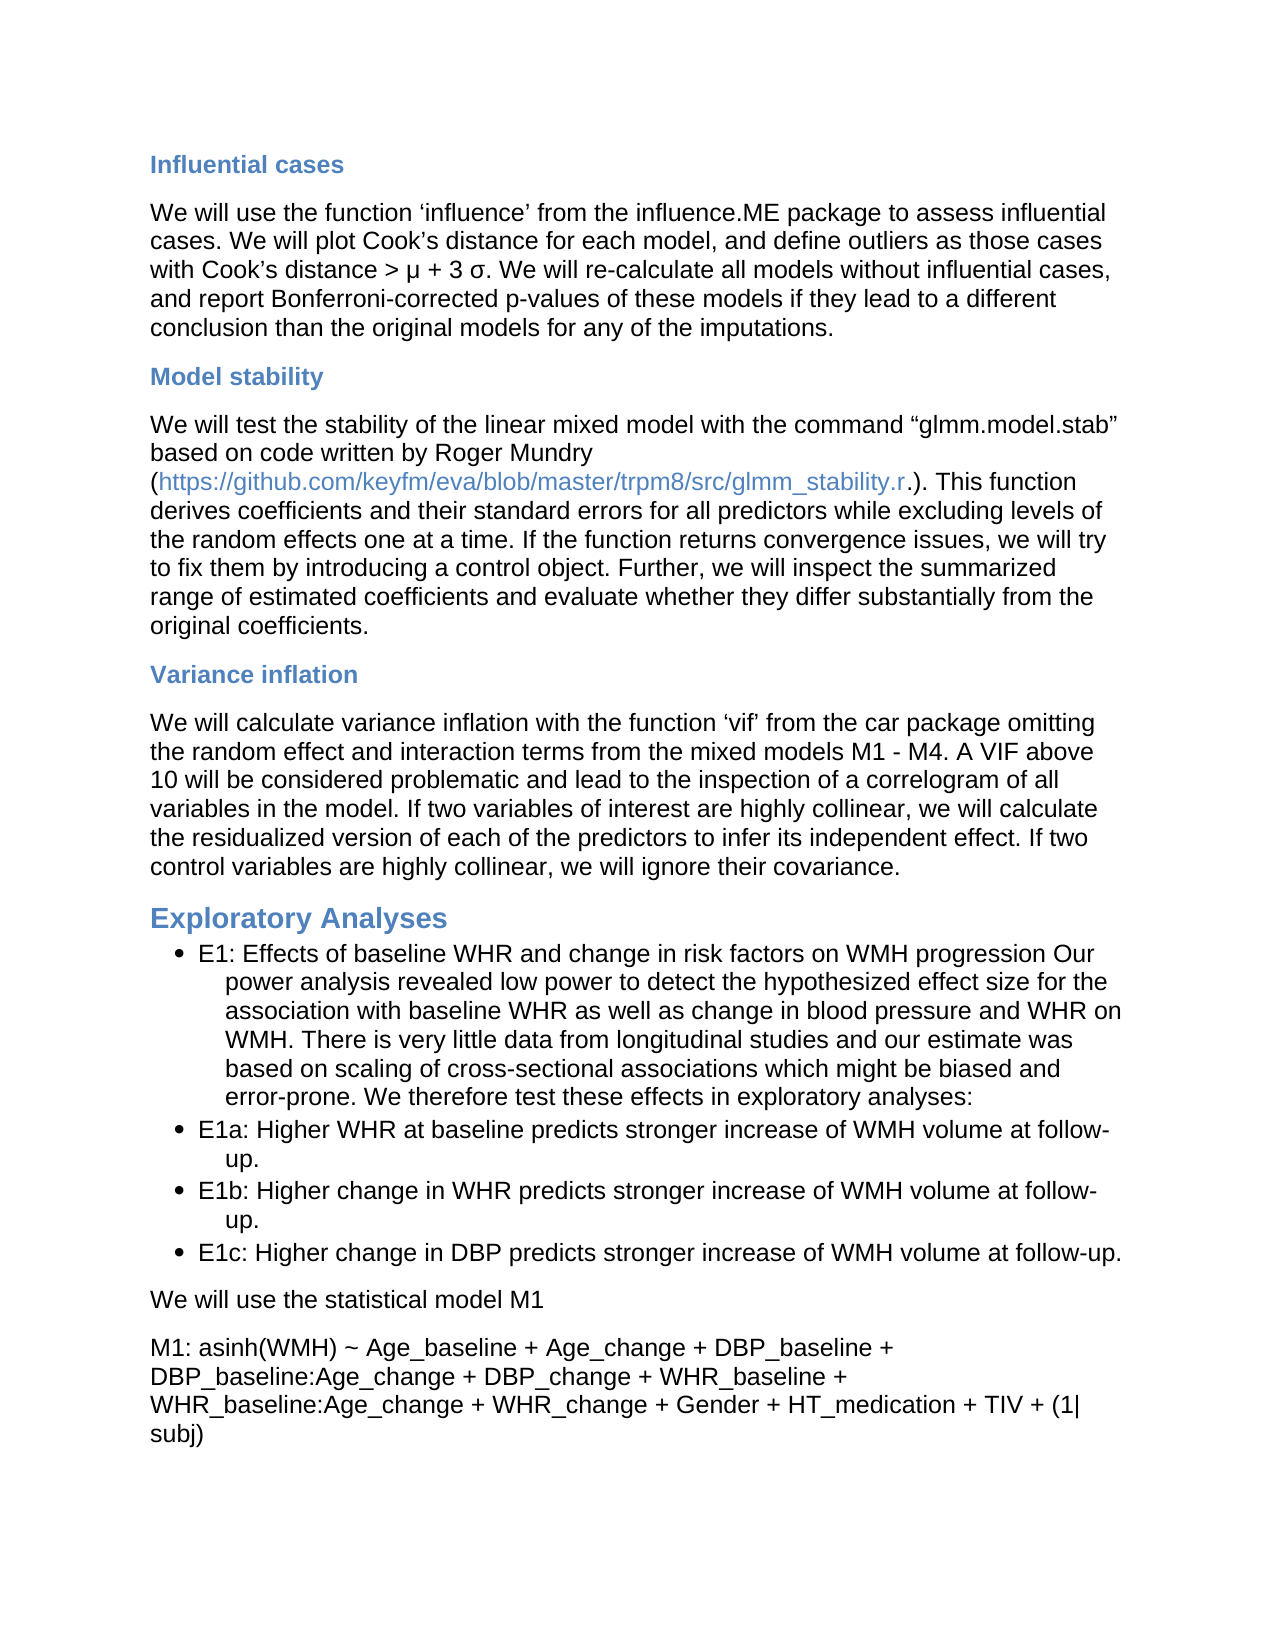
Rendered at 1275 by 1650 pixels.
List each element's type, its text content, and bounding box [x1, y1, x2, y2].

text We will test the stability of the linear mixed model with the command “glmm.model.stab” based on code written by Roger Mundry (https://github.com/keyfm/eva/blob/master/trpm8/src/glmm_stability.r.). This function derives coefficients and their standard errors for all predictors while excluding levels of the random effects one at a time. If the function returns convergence issues, we will try to fix them by introducing a control object. Further, we will inspect the summarized range of estimated coefficients and evaluate whether they differ substantially from the original coefficients. [150, 409, 1125, 639]
text We will calculate variance inflation with the function ‘vif’ from the car package omitting the random effect and interaction terms from the mixed models M1 - M4. A VIF above 10 will be considered problematic and lead to the inspection of a correlogram of all variables in the model. If two variables of interest are highly collinear, we will calculate the residualized version of each of the predictors to infer its independent effect. If two control variables are highly collinear, we will ignore their covariance. [150, 708, 1125, 880]
list E1b: Higher change in WHR predicts stronger increase of WMH volume at follow-up. [175, 1176, 1125, 1234]
text M1: asinh(WMH) ~ Age_baseline + Age_change + DBP_baseline + DBP_baseline:Age_change + DBP_change + WHR_baseline + WHR_baseline:Age_change + WHR_change + Gender + HT_medication + TIV + (1|subj) [150, 1333, 1125, 1448]
text We will use the function ‘influence’ from the influence.ME package to assess influential cases. We will plot Cook’s distance for each model, and define outliers as those cases with Cook’s distance > μ + 3 σ. We will re-calculate all models without influential cases, and report Bonferroni-corrected p-values of these models if they lead to a different conclusion than the original models for any of the imputations. [150, 197, 1125, 341]
subtitle Model stability [150, 362, 1125, 391]
subtitle Influential cases [150, 150, 1125, 179]
list E1c: Higher change in DBP predicts stronger increase of WMH volume at follow-up. [175, 1238, 1125, 1266]
text We will use the statistical model M1 [150, 1285, 1125, 1314]
subtitle Variance inflation [150, 660, 1125, 689]
list E1a: Higher WHR at baseline predicts stronger increase of WMH volume at follow-up. [175, 1115, 1125, 1172]
list E1: Effects of baseline WHR and change in risk factors on WMH progression Our power analysis revealed low power to detect the hypothesized effect size for the association with baseline WHR as well as change in blood pressure and WHR on WMH. There is very little data from longitudinal studies and our estimate was based on scaling of cross-sectional associations which might be biased and error-prone. We therefore test these effects in exploratory analyses: [175, 938, 1125, 1111]
subtitle Exploratory Analyses [150, 901, 1125, 935]
